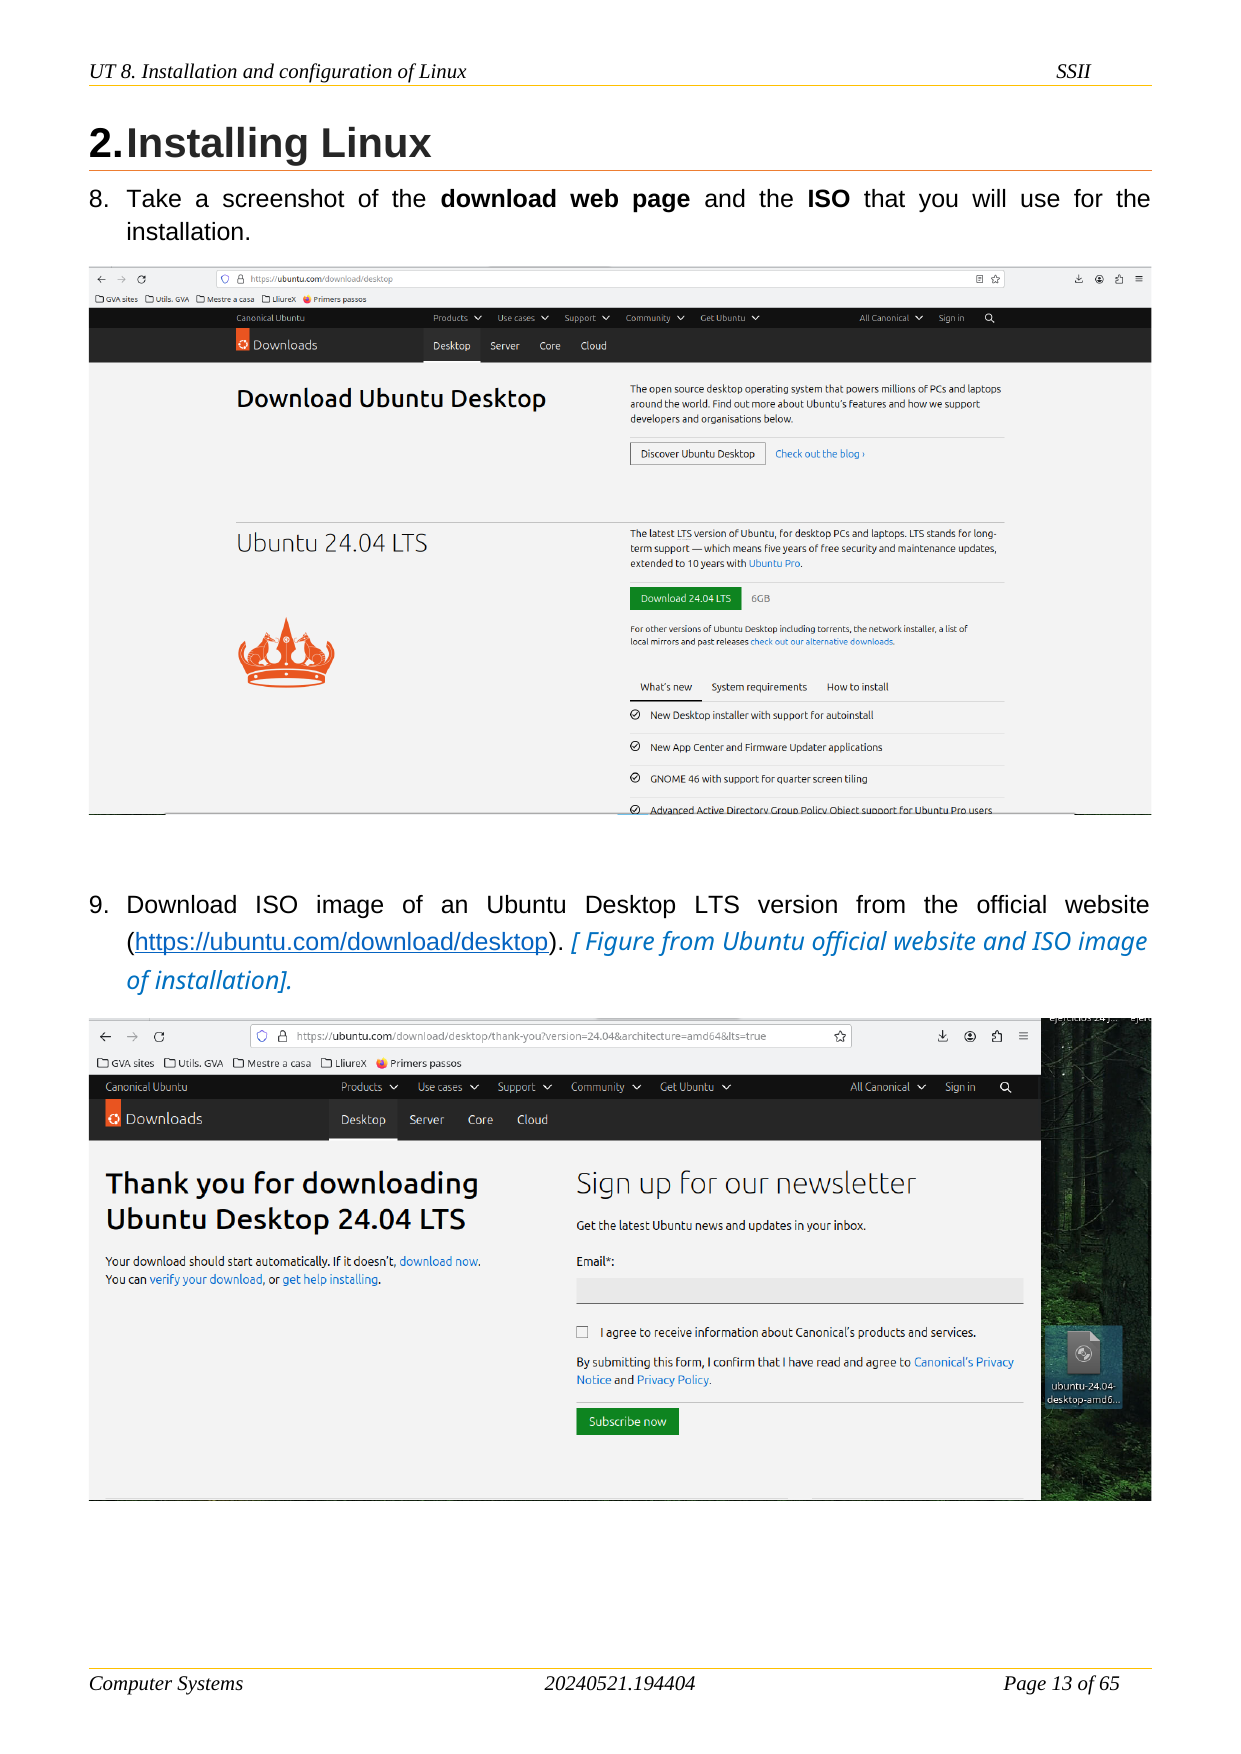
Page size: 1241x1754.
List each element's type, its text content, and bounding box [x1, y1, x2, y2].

subtitle Installing Linux [89, 118, 1152, 170]
picture [88, 266, 1152, 815]
picture [88, 1018, 1152, 1501]
list Take a screenshot of the download web page and the ISO that you will use for the installation. [89, 184, 1152, 246]
list Download ISO image of an Ubuntu Desktop LTS version from the official website (https://ubuntu.com/download/desktop). [ Figure from Ubuntu official website and ISO image of installation]. [89, 890, 1152, 997]
